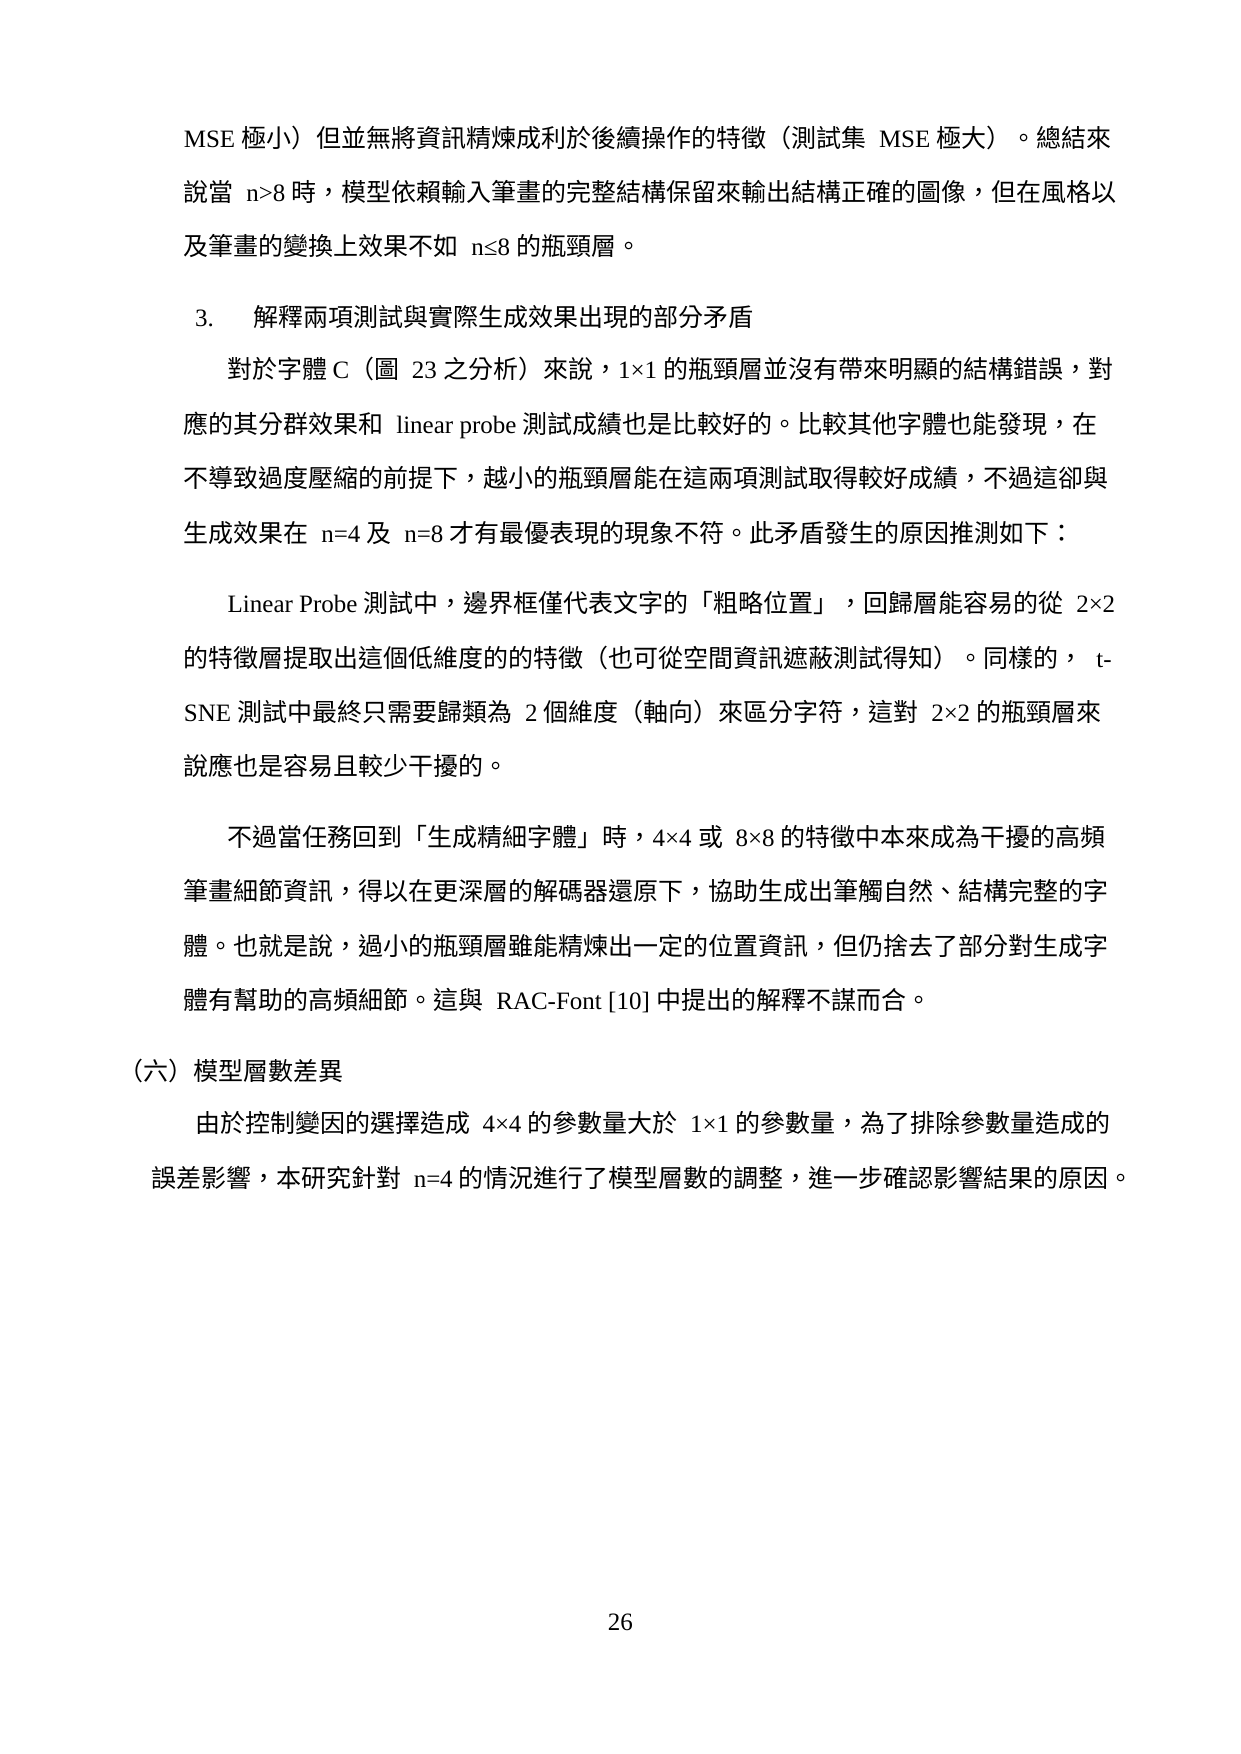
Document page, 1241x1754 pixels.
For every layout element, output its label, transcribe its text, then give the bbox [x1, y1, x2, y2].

subtitle 解釋兩項測試與實際生成效果出現的部分矛盾 [165, 297, 1122, 334]
text Linear Probe 測試中，邊界框僅代表文字的「粗略位置」，回歸層能容易的從 2×2 的特徵層提取出這個低維度的的特徵（也可從空間資訊遮蔽測試得知）。同樣的， t-SNE 測試中最終只需要歸類為 2 個維度（軸向）來區分字符，這對 2×2 的瓶頸層來說應也是容易且較少干擾的。 [184, 584, 1122, 783]
text 對於字體C（圖 23 之分析）來說，1×1 的瓶頸層並沒有帶來明顯的結構錯誤，對應的其分群效果和 linear probe 測試成績也是比較好的。比較其他字體也能發現，在不導致過度壓縮的前提下，越小的瓶頸層能在這兩項測試取得較好成績，不過這卻與生成效果在 n=4 及 n=8 才有最優表現的現象不符。此矛盾發生的原因推測如下： [184, 350, 1122, 549]
text 由於控制變因的選擇造成 4×4 的參數量大於 1×1 的參數量，為了排除參數量造成的誤差影響，本研究針對 n=4 的情況進行了模型層數的調整，進一步確認影響結果的原因。 [151, 1104, 1122, 1194]
text 不過當任務回到「生成精細字體」時，4×4 或 8×8 的特徵中本來成為干擾的高頻筆畫細節資訊，得以在更深層的解碼器還原下，協助生成出筆觸自然、結構完整的字體。也就是說，過小的瓶頸層雖能精煉出一定的位置資訊，但仍捨去了部分對生成字體有幫助的高頻細節。這與 RAC-Font [10] 中提出的解釋不謀而合。 [184, 817, 1122, 1017]
text MSE 極小）但並無將資訊精煉成利於後續操作的特徵（測試集 MSE 極大）。總結來說當 n>8 時，模型依賴輸入筆畫的完整結構保留來輸出結構正確的圖像，但在風格以及筆畫的變換上效果不如 n≤8 的瓶頸層。 [184, 118, 1122, 263]
subtitle 模型層數差異 [118, 1051, 1122, 1087]
